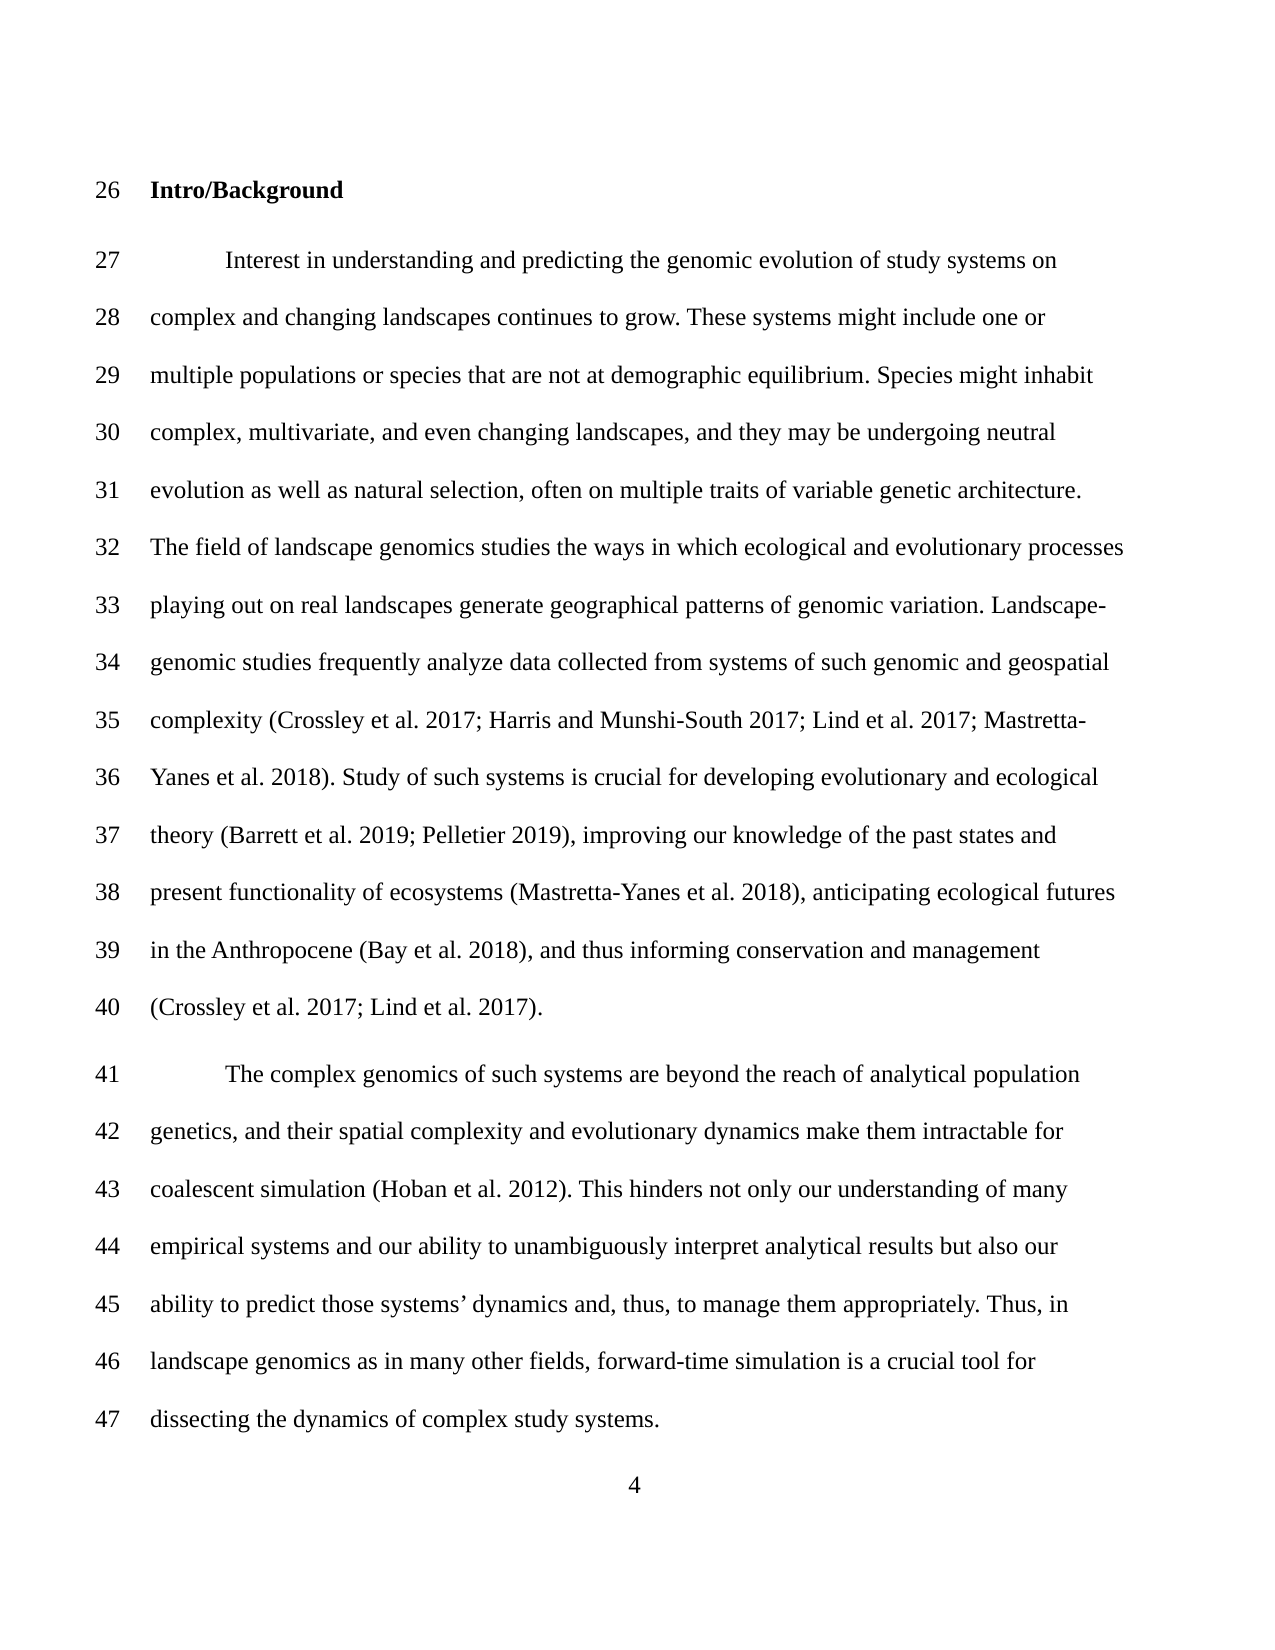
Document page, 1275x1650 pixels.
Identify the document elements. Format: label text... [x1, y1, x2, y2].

text The complex genomics of such systems are beyond the reach of analytical population genetics, and their spatial complexity and evolutionary dynamics make them intractable for coalescent simulation (Hoban et al. 2012). This hinders not only our understanding of many empirical systems and our ability to unambiguously interpret analytical results but also our ability to predict those systems’ dynamics and, thus, to manage them appropriately. Thus, in landscape genomics as in many other fields, forward-time simulation is a crucial tool for dissecting the dynamics of complex study systems. [150, 1059, 1125, 1433]
subtitle Intro/Background [150, 175, 1125, 204]
text Interest in understanding and predicting the genomic evolution of study systems on complex and changing landscapes continues to grow. These systems might include one or multiple populations or species that are not at demographic equilibrium. Species might inhabit complex, multivariate, and even changing landscapes, and they may be undergoing neutral evolution as well as natural selection, often on multiple traits of variable genetic architecture. The field of landscape genomics studies the ways in which ecological and evolutionary processes playing out on real landscapes generate geographical patterns of genomic variation. Landscape-genomic studies frequently analyze data collected from systems of such genomic and geospatial complexity (Crossley et al. 2017; Harris and Munshi-South 2017; Lind et al. 2017; Mastretta-Yanes et al. 2018). Study of such systems is crucial for developing evolutionary and ecological theory (Barrett et al. 2019; Pelletier 2019), improving our knowledge of the past states and present functionality of ecosystems (Mastretta-Yanes et al. 2018), anticipating ecological futures in the Anthropocene (Bay et al. 2018), and thus informing conservation and management (Crossley et al. 2017; Lind et al. 2017). [150, 245, 1125, 1021]
